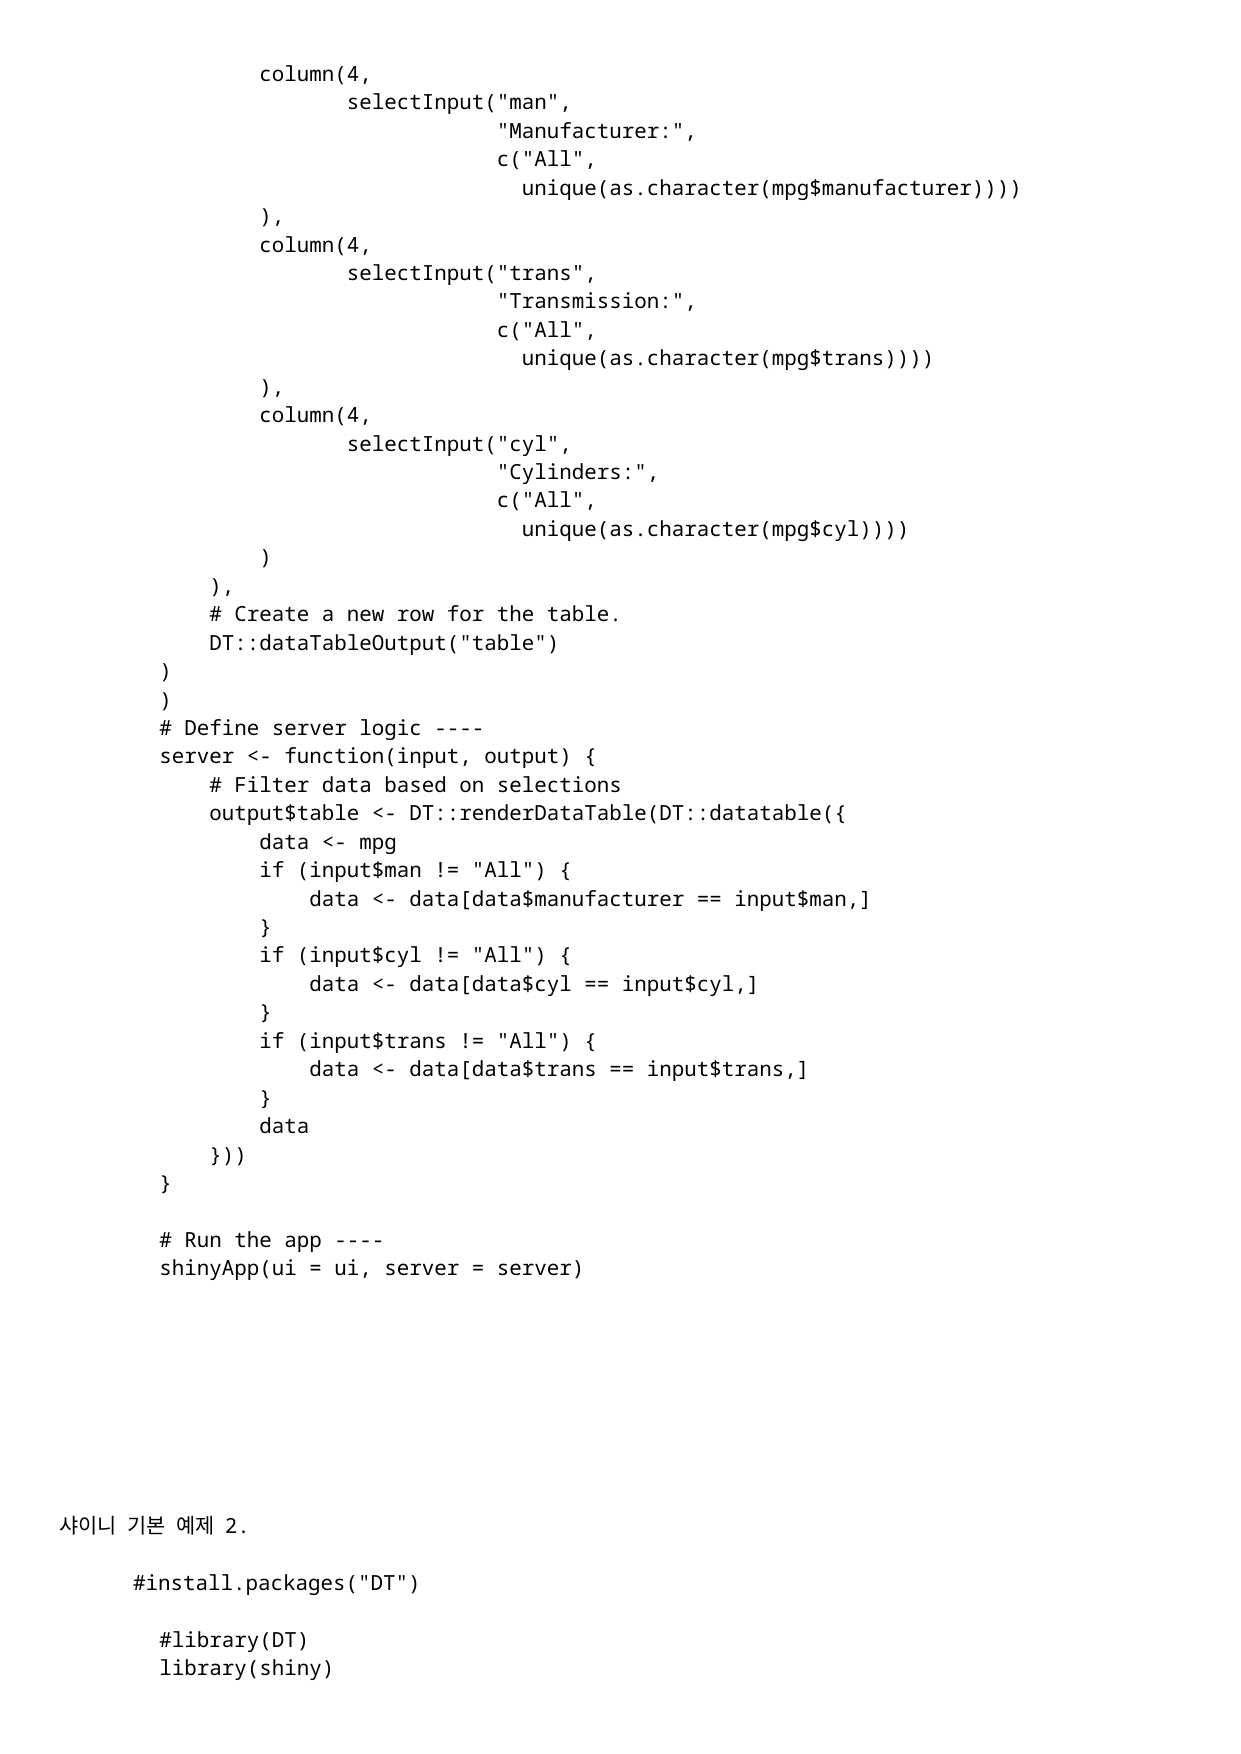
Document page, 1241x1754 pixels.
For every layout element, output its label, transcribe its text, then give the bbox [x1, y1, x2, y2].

text ), [59, 201, 1181, 230]
text ) [59, 656, 1181, 685]
text "Transmission:", [59, 287, 1181, 315]
text if (input$man != "All") { [59, 855, 1181, 884]
text # Filter data based on selections [59, 770, 1181, 798]
text if (input$cyl != "All") { [59, 941, 1181, 969]
text data <- data[data$trans == input$trans,] [59, 1054, 1181, 1083]
text #library(DT) [59, 1625, 1181, 1653]
text })) [59, 1140, 1181, 1168]
text shinyApp(ui = ui, server = server) [59, 1253, 1181, 1282]
text data <- data[data$cyl == input$cyl,] [59, 969, 1181, 997]
text } [59, 1168, 1181, 1197]
text # Define server logic ---- [59, 713, 1181, 742]
text c("All", [59, 144, 1181, 173]
text } [59, 912, 1181, 941]
text "Cylinders:", [59, 457, 1181, 486]
text server <- function(input, output) { [59, 742, 1181, 770]
text "Manufacturer:", [59, 116, 1181, 144]
text } [59, 1083, 1181, 1111]
text library(shiny) [59, 1653, 1181, 1682]
text column(4, [59, 230, 1181, 258]
text DT::dataTableOutput("table") [59, 628, 1181, 656]
text unique(as.character(mpg$manufacturer)))) [59, 173, 1181, 201]
text data <- mpg [59, 827, 1181, 855]
text ) [59, 685, 1181, 713]
text #install.packages("DT") [59, 1568, 1181, 1597]
text if (input$trans != "All") { [59, 1026, 1181, 1054]
text data <- data[data$manufacturer == input$man,] [59, 884, 1181, 912]
text # Create a new row for the table. [59, 599, 1181, 628]
text ) [59, 542, 1181, 571]
text selectInput("trans", [59, 258, 1181, 287]
text unique(as.character(mpg$cyl)))) [59, 514, 1181, 542]
text unique(as.character(mpg$trans)))) [59, 343, 1181, 372]
text data [59, 1111, 1181, 1140]
text ), [59, 571, 1181, 599]
text 샤이니 기본 예제 2. [59, 1509, 1181, 1540]
text c("All", [59, 315, 1181, 343]
text c("All", [59, 486, 1181, 514]
text } [59, 997, 1181, 1026]
text column(4, [59, 59, 1181, 87]
text ), [59, 372, 1181, 400]
text selectInput("cyl", [59, 429, 1181, 457]
text column(4, [59, 400, 1181, 429]
text selectInput("man", [59, 87, 1181, 116]
text # Run the app ---- [59, 1225, 1181, 1253]
text output$table <- DT::renderDataTable(DT::datatable({ [59, 798, 1181, 827]
